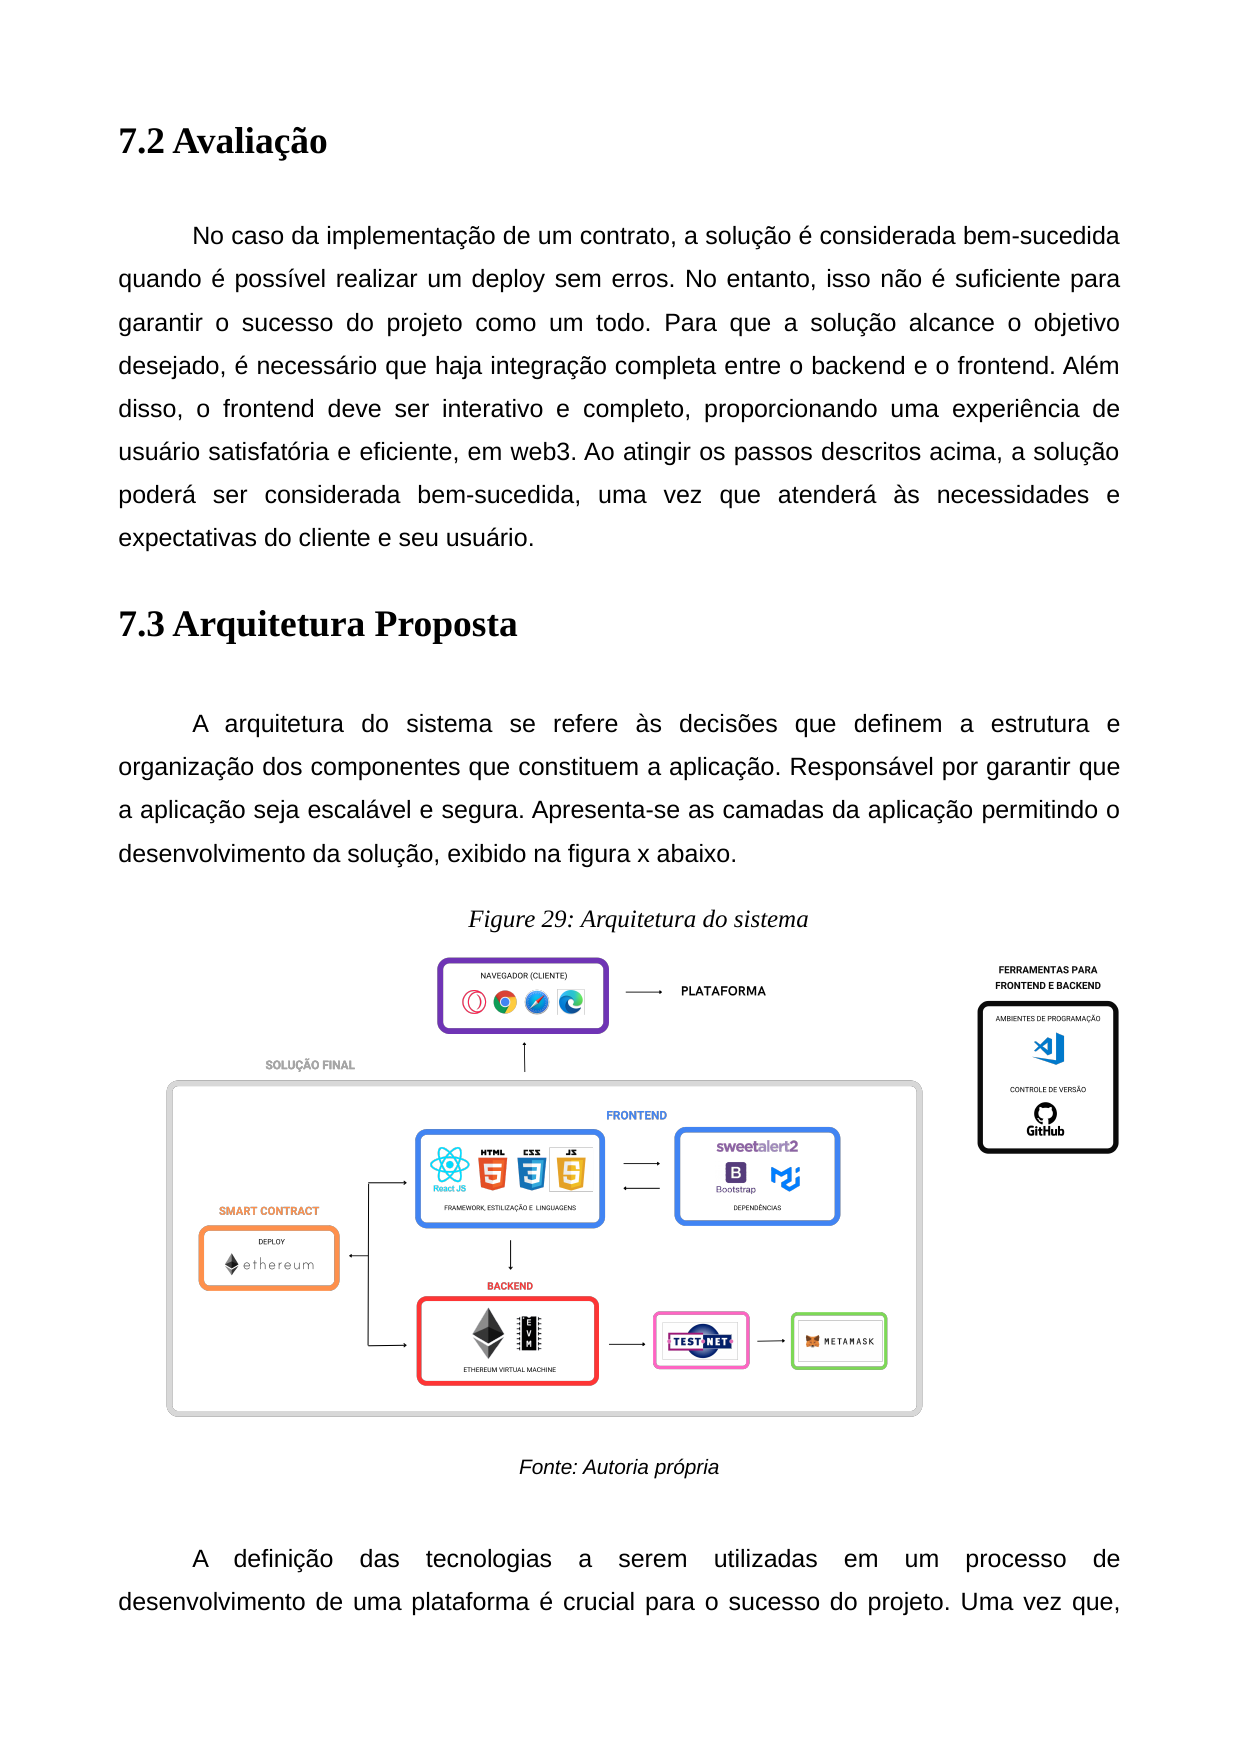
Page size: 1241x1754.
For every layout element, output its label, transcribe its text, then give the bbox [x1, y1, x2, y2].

text A definição das tecnologias a serem utilizadas em um processo de desenvolvimento de uma plataforma é crucial para o sucesso do projeto. Uma vez que, [118, 1544, 1122, 1616]
text A arquitetura do sistema se refere às decisões que definem a estrutura e organização dos componentes que constituem a aplicação. Responsável por garantir que a aplicação seja escalável e segura. Apresenta-se as camadas da aplicação permitindo o desenvolvimento da solução, exibido na figura x abaixo. [118, 709, 1122, 867]
picture [137, 933, 1142, 1436]
subtitle 7.3 Arquitetura Proposta [118, 602, 1122, 645]
subtitle 7.2 Avaliação [118, 118, 1122, 161]
text Fonte: Autoria própria [118, 890, 1142, 1479]
text No caso da implementação de um contrato, a solução é considerada bem-sucedida quando é possível realizar um deploy sem erros. No entanto, isso não é suficiente para garantir o sucesso do projeto como um todo. Para que a solução alcance o objetivo desejado, é necessário que haja integração completa entre o backend e o frontend. Além disso, o frontend deve ser interativo e completo, proporcionando uma experiência de usuário satisfatória e eficiente, em web3. Ao atingir os passos descritos acima, a solução poderá ser considerada bem-sucedida, uma vez que atenderá às necessidades e expectativas do cliente e seu usuário. [118, 221, 1122, 552]
text Figure 29: Arquitetura do sistema [138, 904, 1142, 933]
